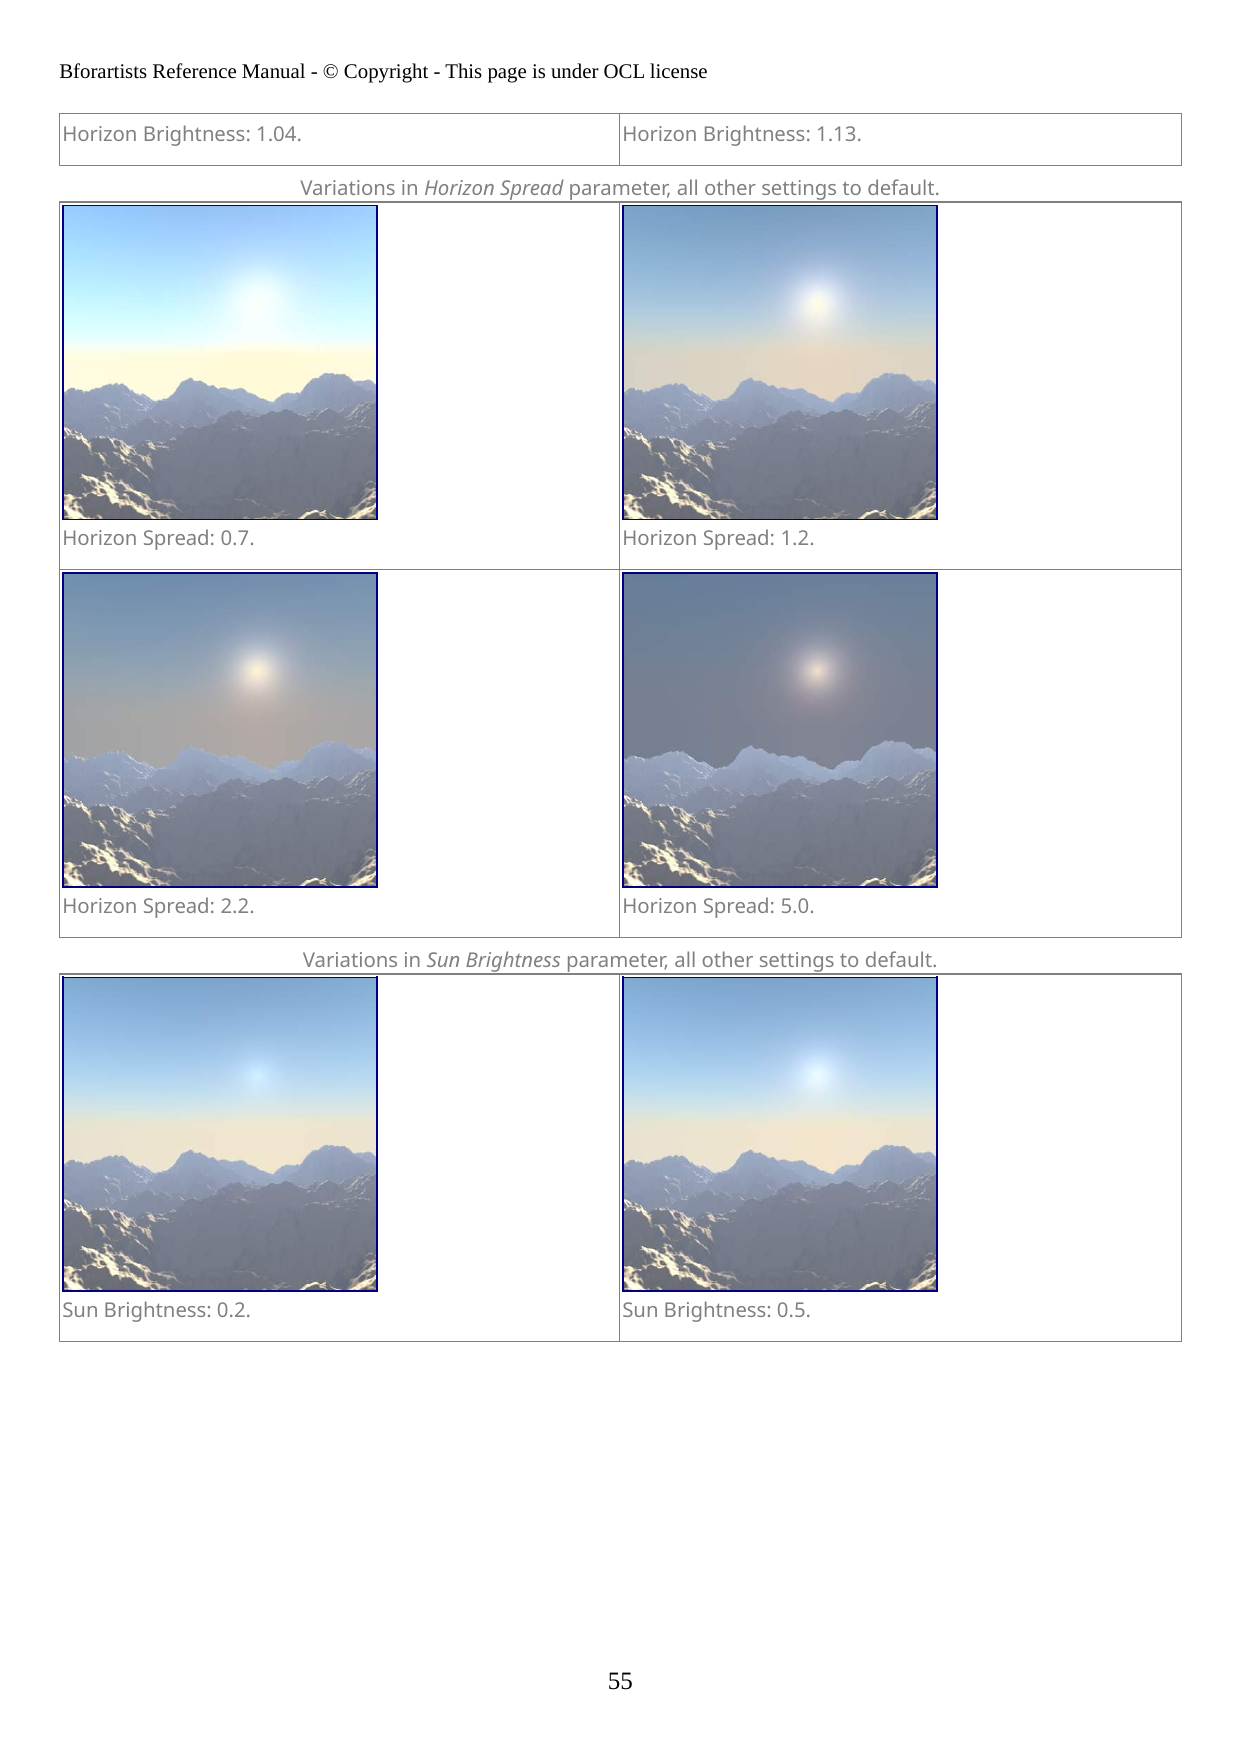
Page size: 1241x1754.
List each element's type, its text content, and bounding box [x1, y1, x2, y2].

table_cell Horizon Spread: 2.2. [60, 570, 619, 937]
picture [64, 206, 376, 519]
table_cell Horizon Spread: 5.0. [620, 570, 1181, 937]
table_header Horizon Spread: 0.7. [60, 203, 619, 569]
picture [624, 574, 936, 886]
text Variations in Horizon Spread parameter, all other settings to default. [59, 170, 1181, 201]
table_header Sun Brightness: 0.2. [60, 975, 619, 1341]
picture [624, 206, 936, 519]
table_header Sun Brightness: 0.5. [620, 975, 1181, 1341]
picture [64, 574, 376, 886]
table_cell Horizon Brightness: 1.04. [60, 114, 619, 165]
table_header Horizon Spread: 1.2. [620, 203, 1181, 569]
picture [624, 978, 936, 1290]
text Variations in Sun Brightness parameter, all other settings to default. [59, 942, 1181, 973]
table_cell Horizon Brightness: 1.13. [620, 114, 1181, 165]
picture [64, 978, 376, 1290]
